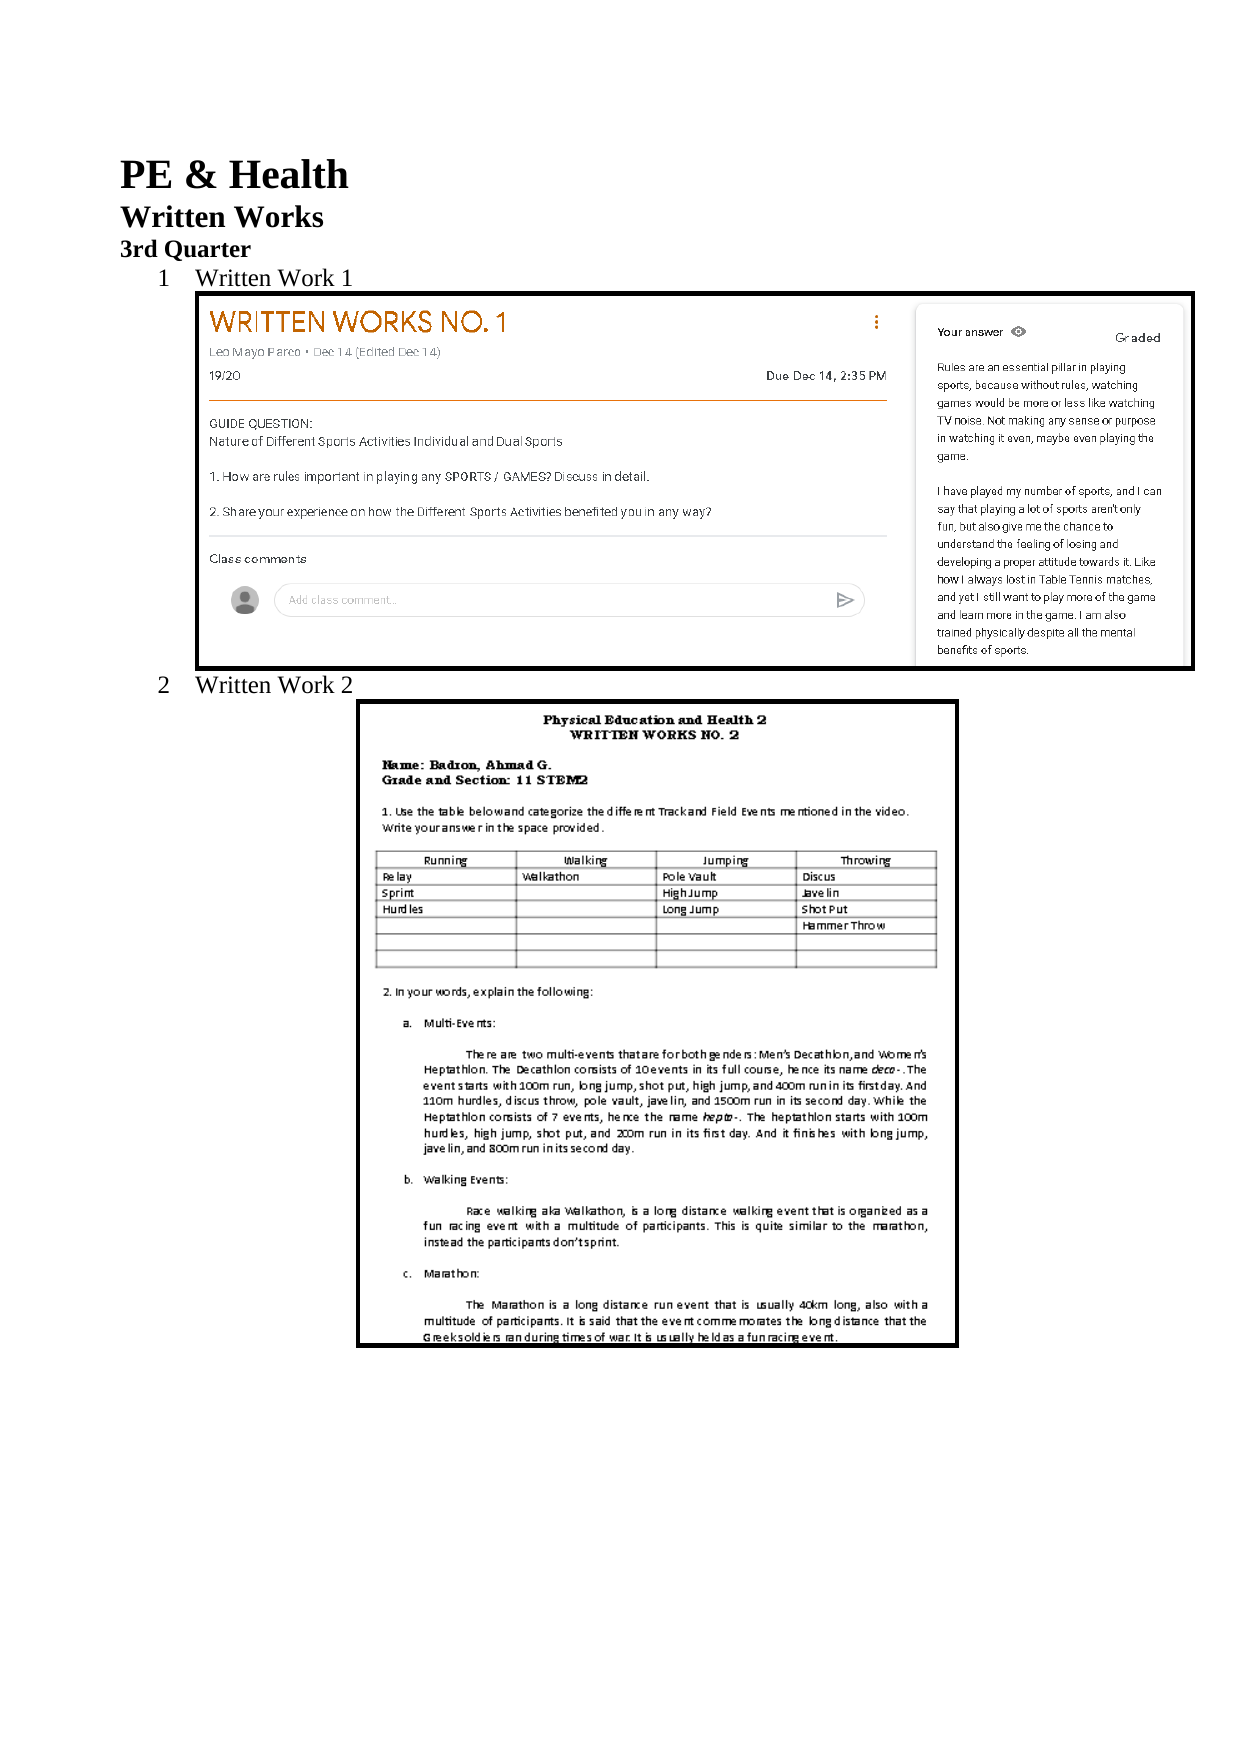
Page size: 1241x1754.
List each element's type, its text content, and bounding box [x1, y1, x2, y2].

text 3rd Quarter [120, 234, 1120, 263]
list Written Work 2 [157, 671, 1120, 699]
text Written Works [120, 198, 1120, 234]
picture [199, 296, 1191, 666]
text PE & Health [120, 150, 1120, 198]
list Written Work 1 [157, 263, 1120, 291]
picture [360, 704, 955, 1343]
